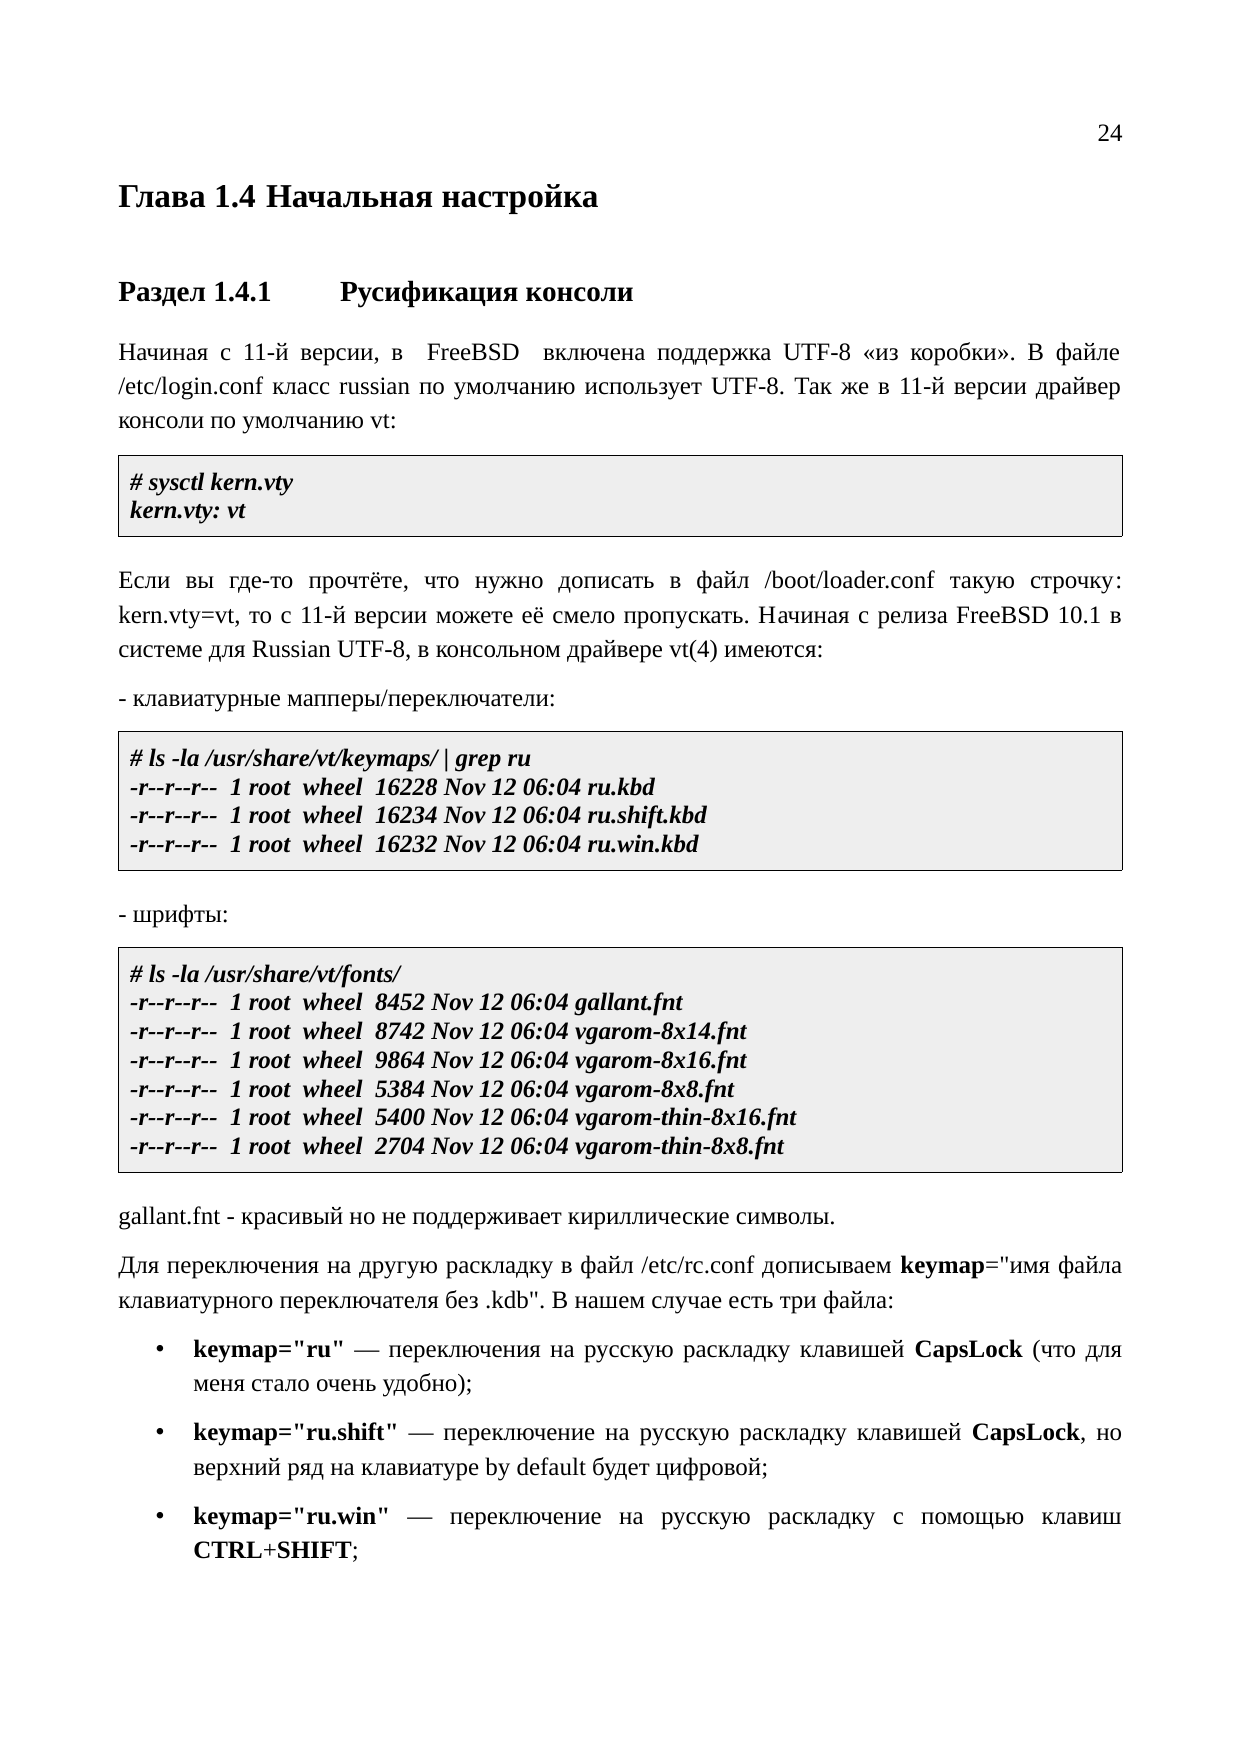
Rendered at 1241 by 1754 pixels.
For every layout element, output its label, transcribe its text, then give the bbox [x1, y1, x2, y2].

list keymap="ru.shift" — переключение на русскую раскладку клавишей CapsLock, но верхний ряд на клавиатуре by default будет цифровой; [156, 1417, 1122, 1481]
text -r--r--r-- 1 root wheel 5384 Nov 12 06:04 vgarom-8x8.fnt [119, 1062, 1122, 1091]
text Начиная с 11-й версии, в FreeBSD включена поддержка UTF-8 «из коробки». В файле /etc/login.conf класс russian по умолчанию использует UTF-8. Так же в 11-й версии драйвер консоли по умолчанию vt: [118, 337, 1122, 434]
text kern.vty: vt [119, 483, 1122, 536]
text -r--r--r-- 1 root wheel 2704 Nov 12 06:04 vgarom-thin-8x8.fnt [119, 1119, 1122, 1172]
list keymap="ru" — переключения на русскую раскладку клавишей CapsLock (что для меня стало очень удобно); [156, 1334, 1122, 1397]
subtitle Русификация консоли [118, 274, 1122, 307]
text - шрифты: [118, 899, 1122, 928]
text -r--r--r-- 1 root wheel 8742 Nov 12 06:04 vgarom-8x14.fnt [119, 1004, 1122, 1033]
text # ls -la /usr/share/vt/fonts/ [119, 948, 1122, 976]
text # ls -la /usr/share/vt/keymaps/ | grep ru [119, 732, 1122, 760]
text -r--r--r-- 1 root wheel 16228 Nov 12 06:04 ru.kbd [119, 760, 1122, 788]
text - клавиатурные мапперы/переключатели: [118, 683, 1122, 712]
text -r--r--r-- 1 root wheel 16232 Nov 12 06:04 ru.win.kbd [119, 817, 1122, 870]
subtitle Начальная настройка [118, 176, 1122, 215]
text -r--r--r-- 1 root wheel 16234 Nov 12 06:04 ru.shift.kbd [119, 788, 1122, 817]
text Для переключения на другую раскладку в файл /etc/rc.conf дописываем keymap="имя файла клавиатурного переключателя без .kdb". В нашем случае есть три файла: [118, 1250, 1122, 1314]
text # sysctl kern.vty [119, 456, 1122, 483]
list keymap="ru.win" — переключение на русскую раскладку с помощью клавиш CTRL+SHIFT; [156, 1501, 1122, 1564]
text Если вы где-то прочтёте, что нужно дописать в файл /boot/loader.conf такую строчку: kern.vty=vt, то с 11-й версии можете её смело пропускать. Начиная с релиза FreeBSD 10.1 в системе для Russian UTF-8, в консольном драйвере vt(4) имеются: [118, 565, 1122, 663]
text -r--r--r-- 1 root wheel 8452 Nov 12 06:04 gallant.fnt [119, 976, 1122, 1004]
text -r--r--r-- 1 root wheel 5400 Nov 12 06:04 vgarom-thin-8x16.fnt [119, 1091, 1122, 1119]
text gallant.fnt - красивый но не поддерживает кириллические символы. [118, 1201, 1122, 1230]
text -r--r--r-- 1 root wheel 9864 Nov 12 06:04 vgarom-8x16.fnt [119, 1033, 1122, 1062]
